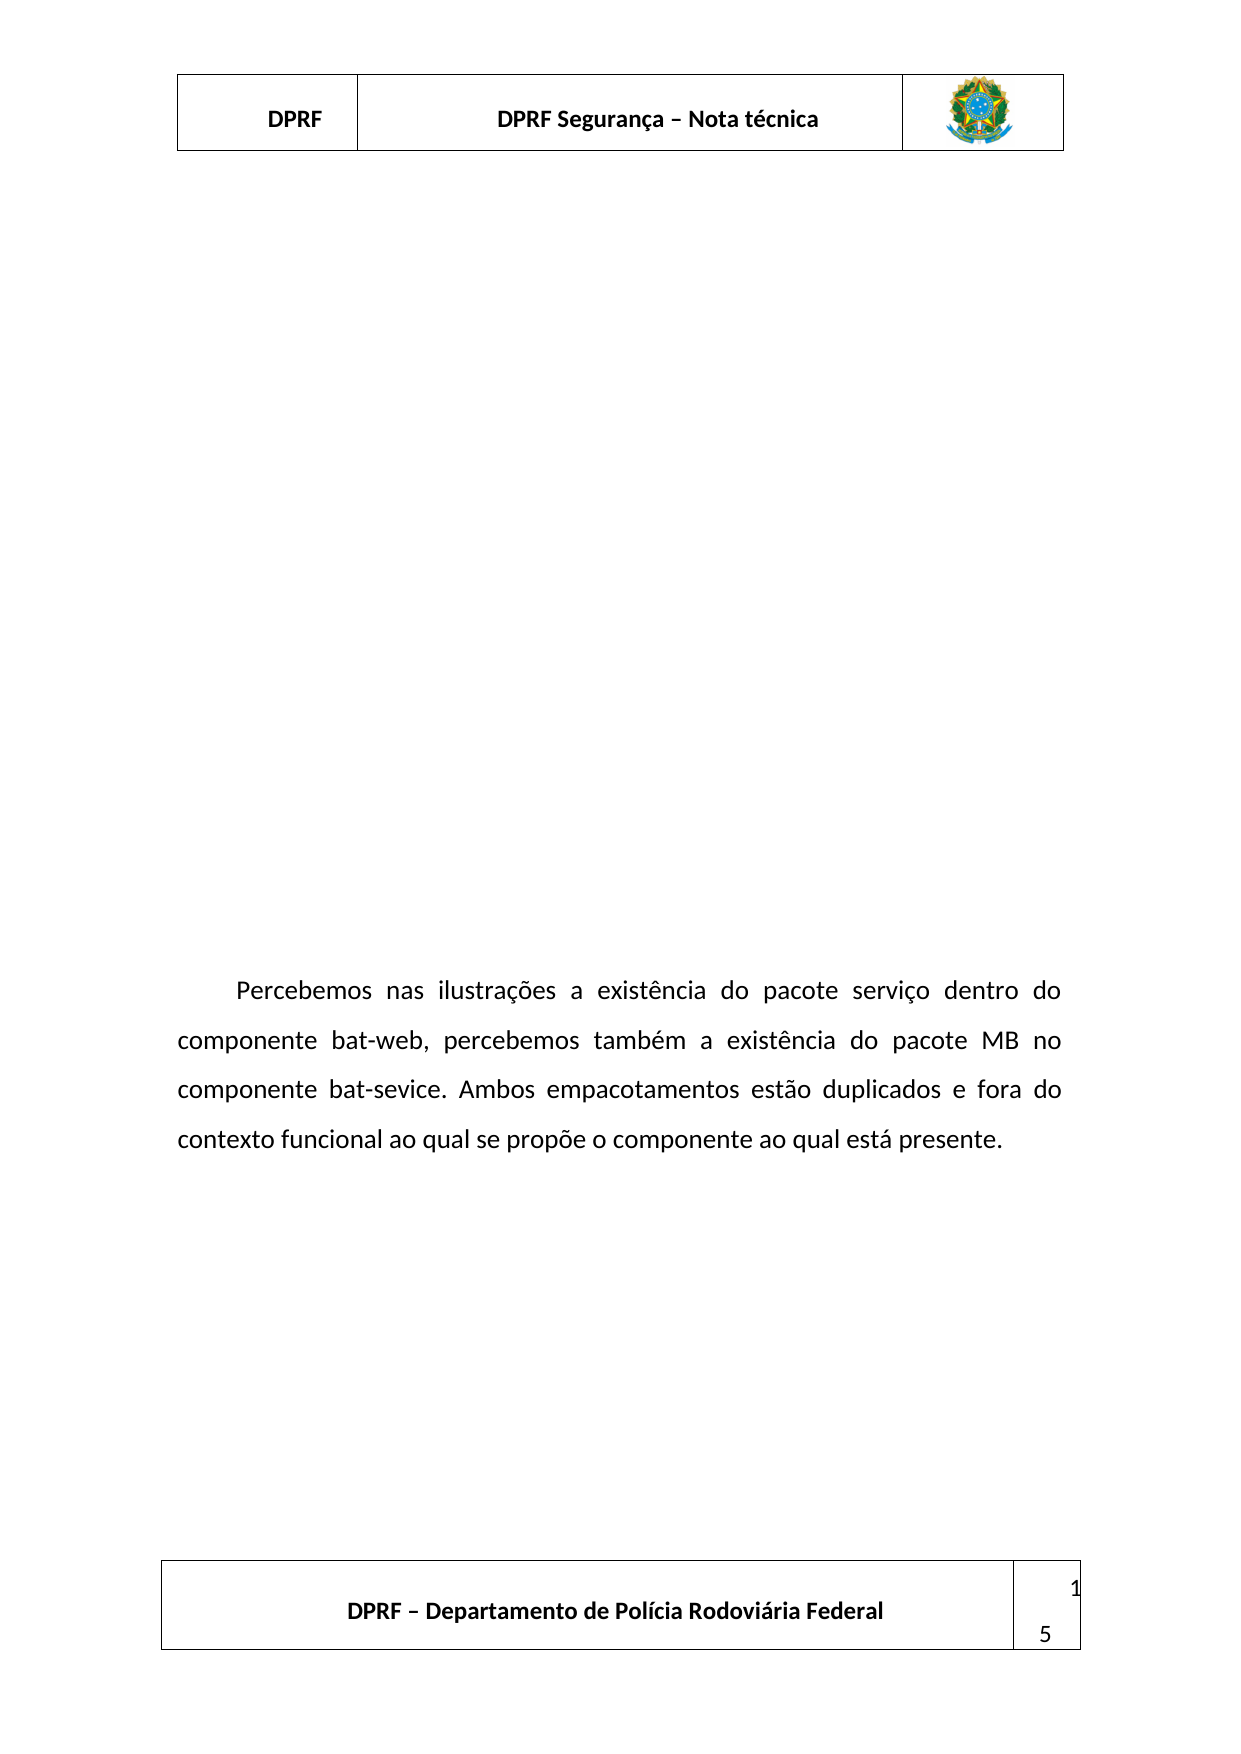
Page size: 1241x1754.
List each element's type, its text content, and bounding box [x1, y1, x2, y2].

picture [944, 75, 1020, 149]
text Percebemos nas ilustrações a existência do pacote serviço dentro do componente bat-web, percebemos também a existência do pacote MB no componente bat-sevice. Ambos empacotamentos estão duplicados e fora do contexto funcional ao qual se propõe o componente ao qual está presente. [177, 1105, 1063, 1155]
text Percebemos nas ilustrações a existência do pacote serviço dentro do componente bat-web, percebemos também a existência do pacote MB no componente bat-sevice. Ambos empacotamentos estão duplicados e fora do contexto funcional ao qual se propõe o componente ao qual está presente. [177, 1056, 1063, 1072]
text Percebemos nas ilustrações a existência do pacote serviço dentro do componente bat-web, percebemos também a existência do pacote MB no componente bat-sevice. Ambos empacotamentos estão duplicados e fora do contexto funcional ao qual se propõe o componente ao qual está presente. [177, 973, 1063, 1023]
